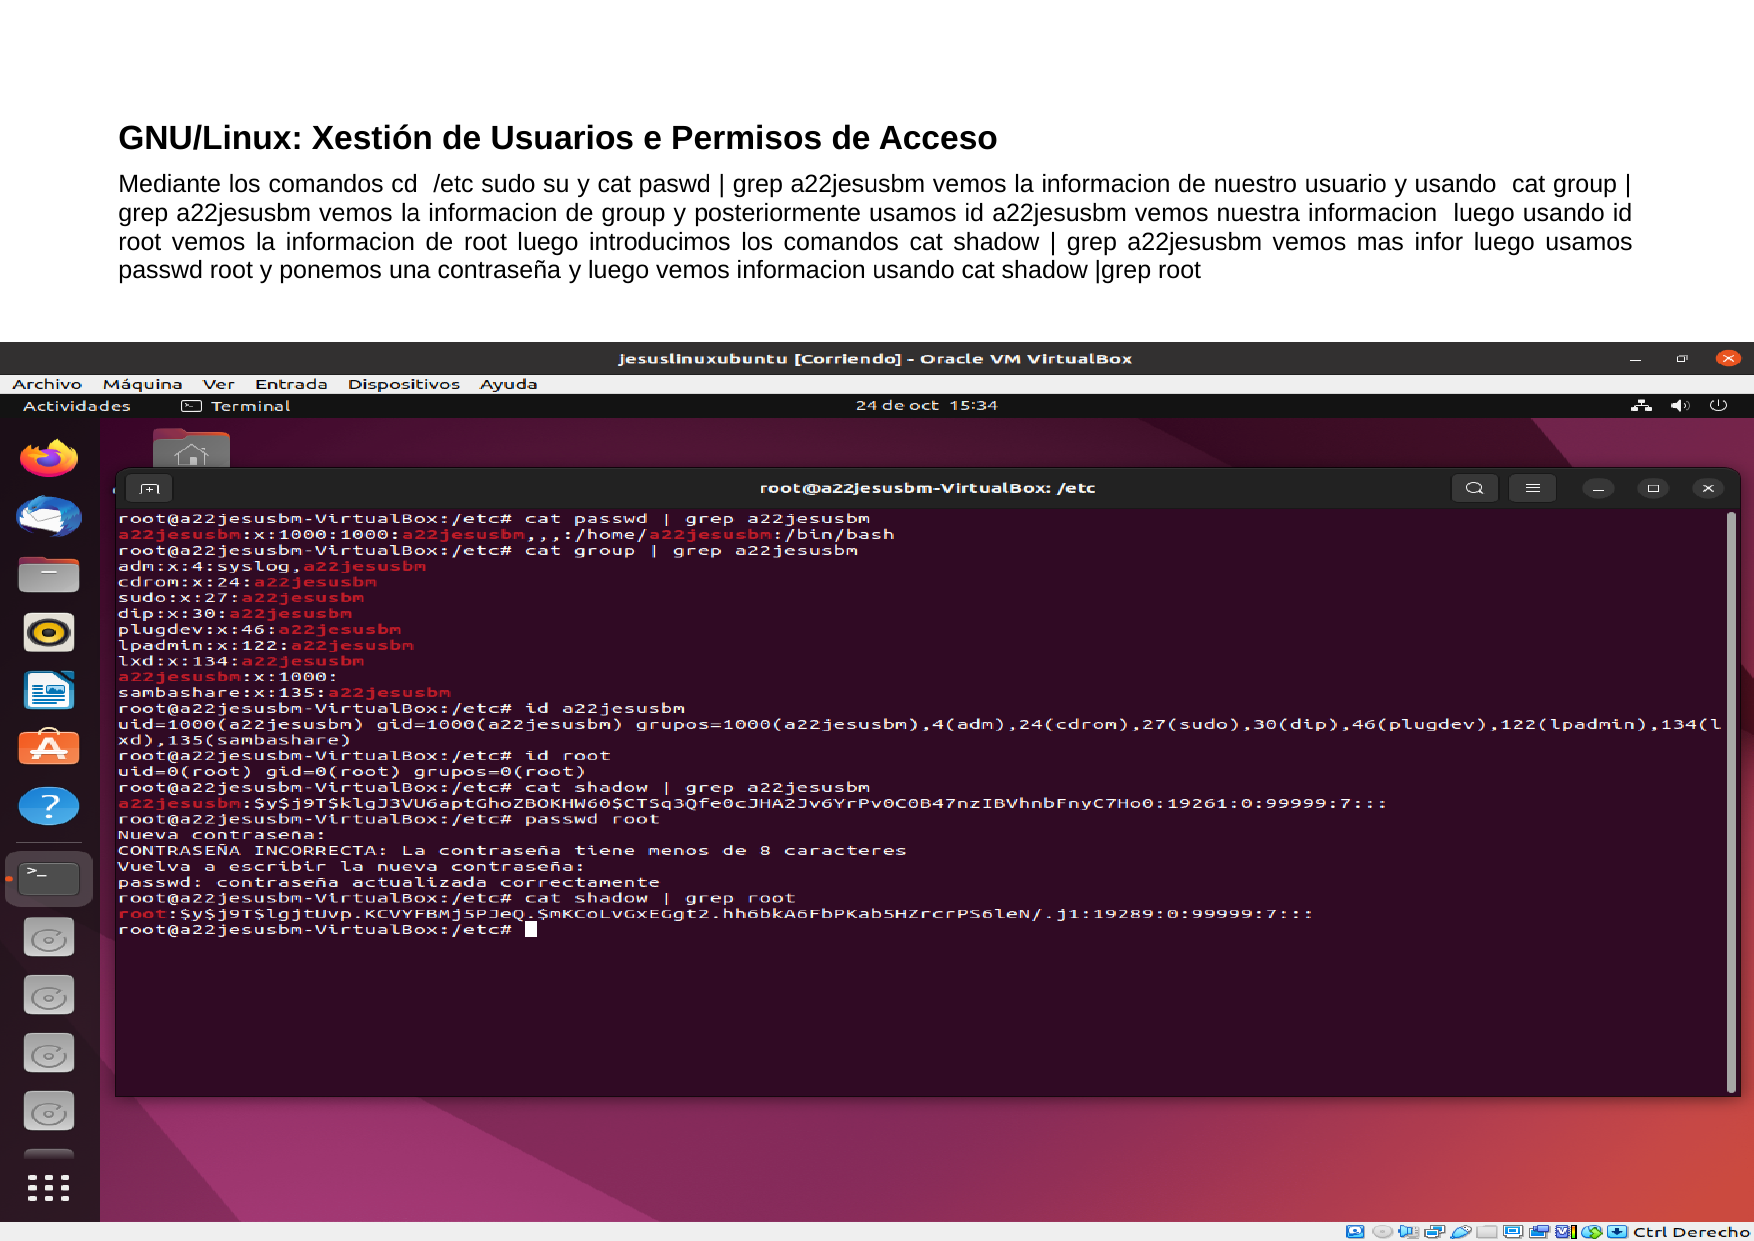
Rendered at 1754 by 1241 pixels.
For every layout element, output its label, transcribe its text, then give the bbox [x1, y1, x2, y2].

subtitle GNU/Linux: Xestión de Usuarios e Permisos de Acceso [118, 118, 1636, 157]
text Mediante los comandos cd /etc sudo su y cat paswd | grep a22jesusbm vemos la informacion de nuestro usuario y usando cat group | grep a22jesusbm vemos la informacion de group y posteriormente usamos id a22jesusbm vemos nuestra informacion luego usando id root vemos la informacion de root luego introducimos los comandos cat shadow | grep a22jesusbm vemos mas infor luego usamos passwd root y ponemos una contraseña y luego vemos informacion usando cat shadow |grep root [118, 169, 1636, 284]
picture [0, 342, 1754, 1241]
